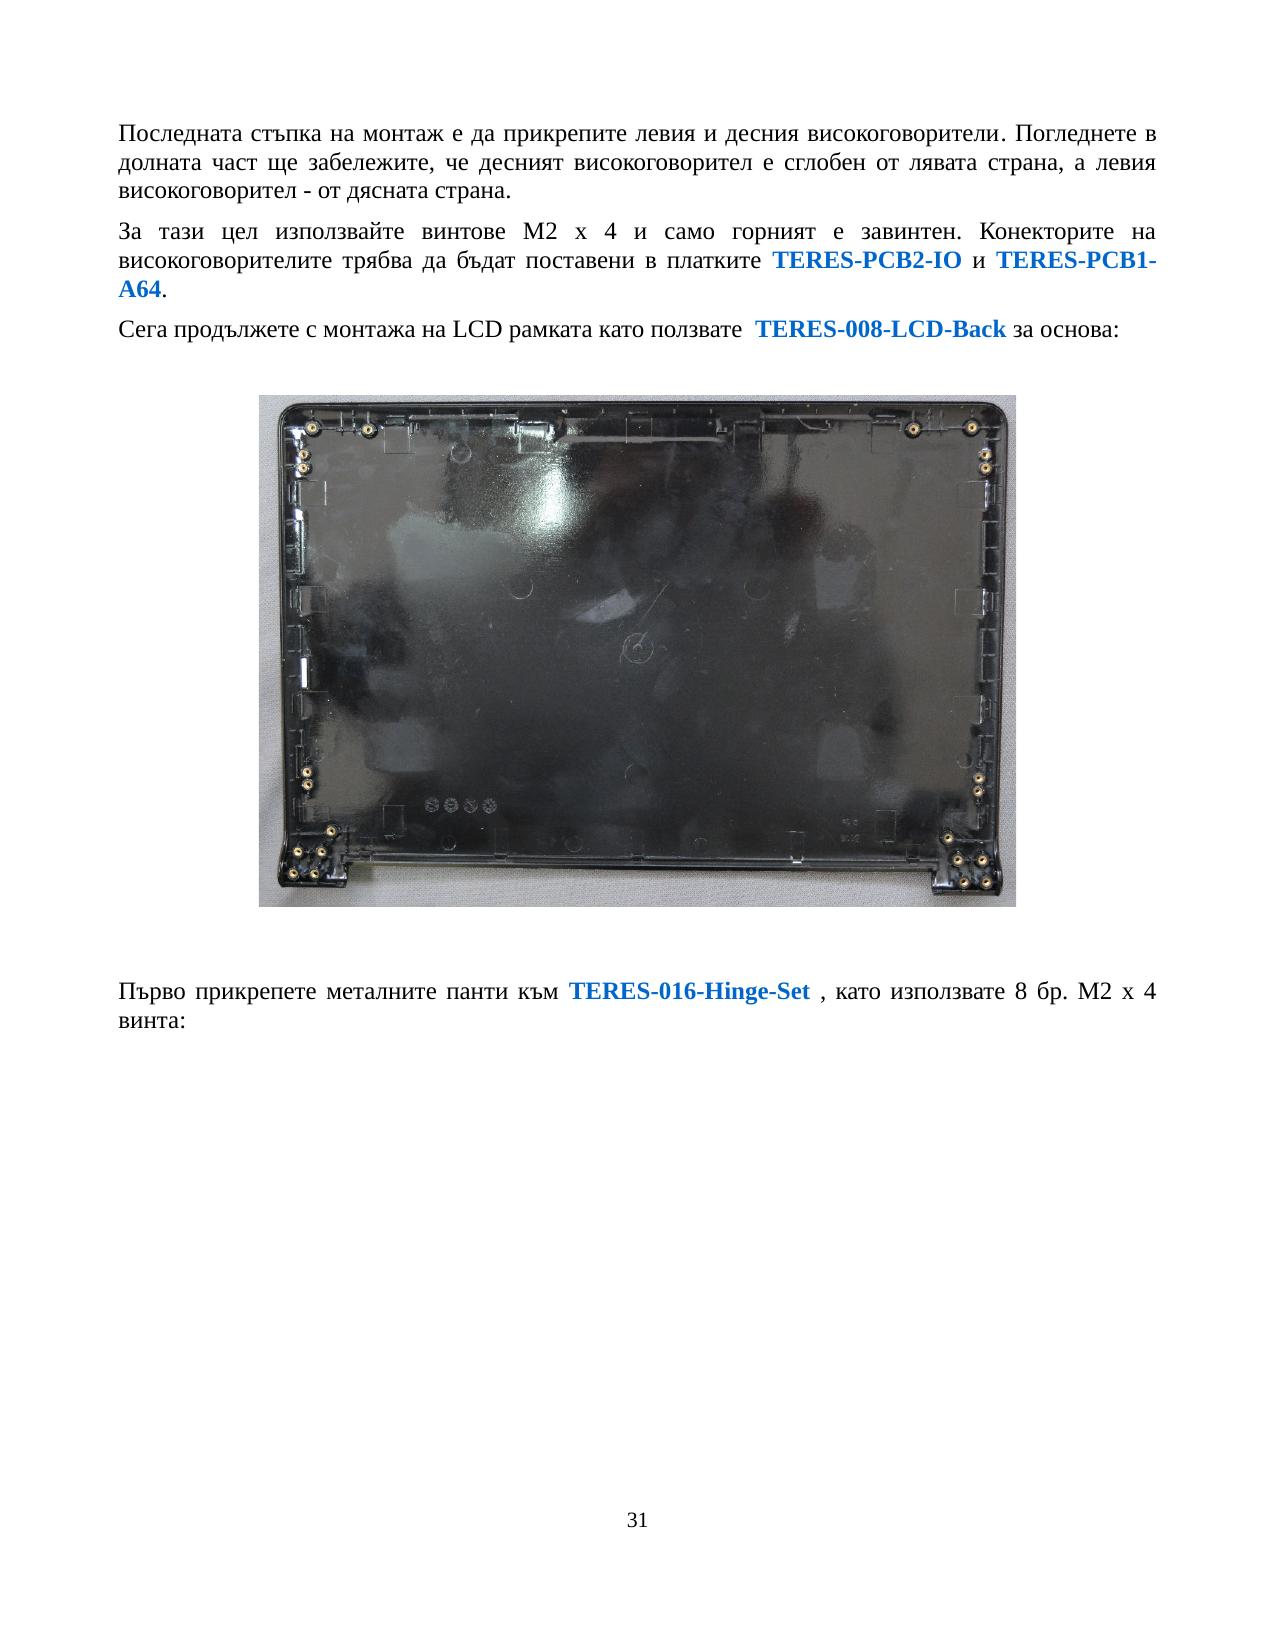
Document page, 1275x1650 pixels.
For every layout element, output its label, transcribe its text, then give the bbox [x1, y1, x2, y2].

text Сега продължете с монтажа на LCD рамката като ползвате TERES-008-LCD-Back за основа: [118, 314, 1157, 343]
text За тази цел използвайте винтове M2 x 4 и само горният е завинтен. Конекторите на високоговорителите трябва да бъдат поставени в платките TERES-PCB2-IO и TERES-PCB1-A64. [118, 216, 1157, 302]
text Първо прикрепете металните панти към TERES-016-Hinge-Set , като използвате 8 бр. M2 x 4 винта: [118, 947, 1157, 1034]
picture [258, 395, 1017, 907]
text Последната стъпка на монтаж е да прикрепите левия и десния високоговорители. Погледнете в долната част ще забележите, че десният високоговорител е сглобен от лявата страна, а левия високоговорител - от дясната страна. [118, 118, 1157, 204]
